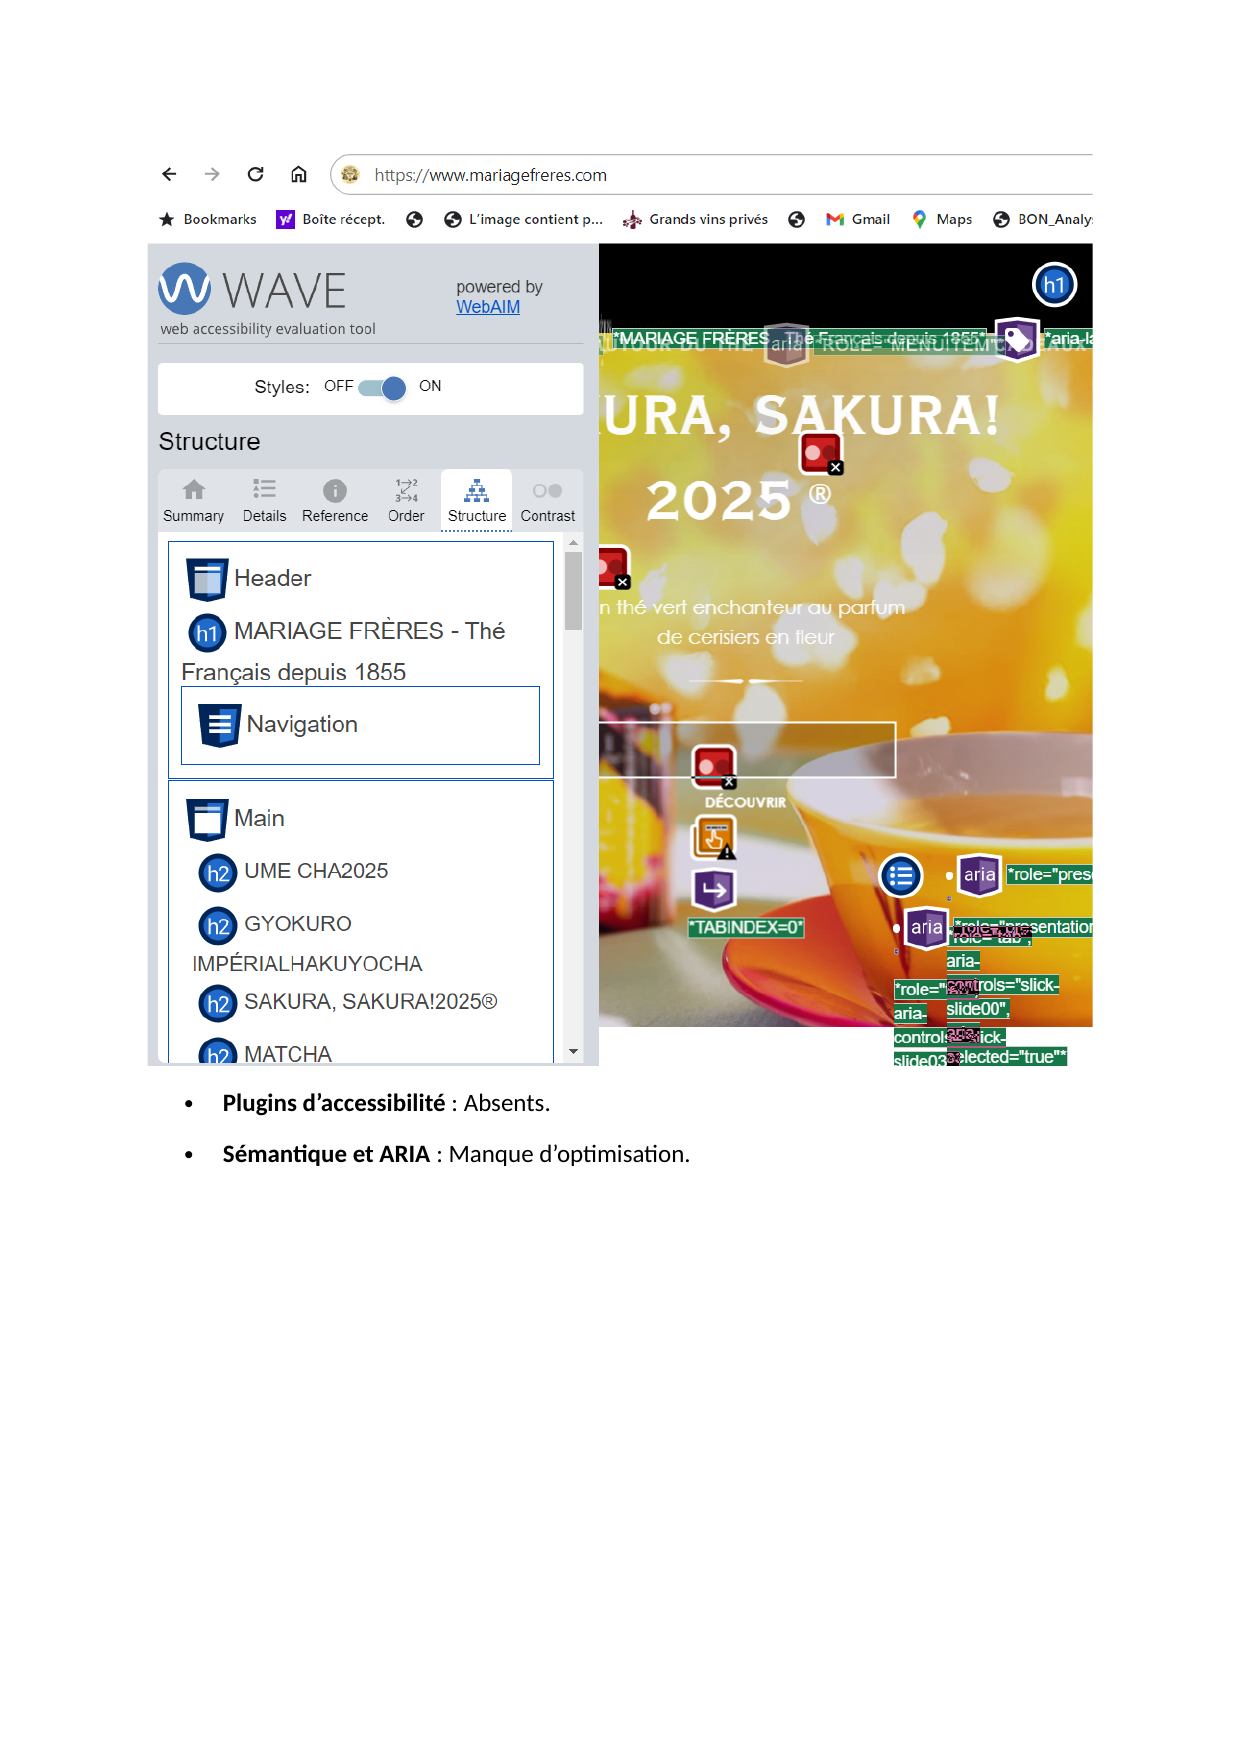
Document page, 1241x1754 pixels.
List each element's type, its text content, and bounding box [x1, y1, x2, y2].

list Plugins d’accessibilité : Absents. [185, 1087, 1093, 1117]
list Sémantique et ARIA : Manque d’optimisation. [185, 1138, 1093, 1169]
